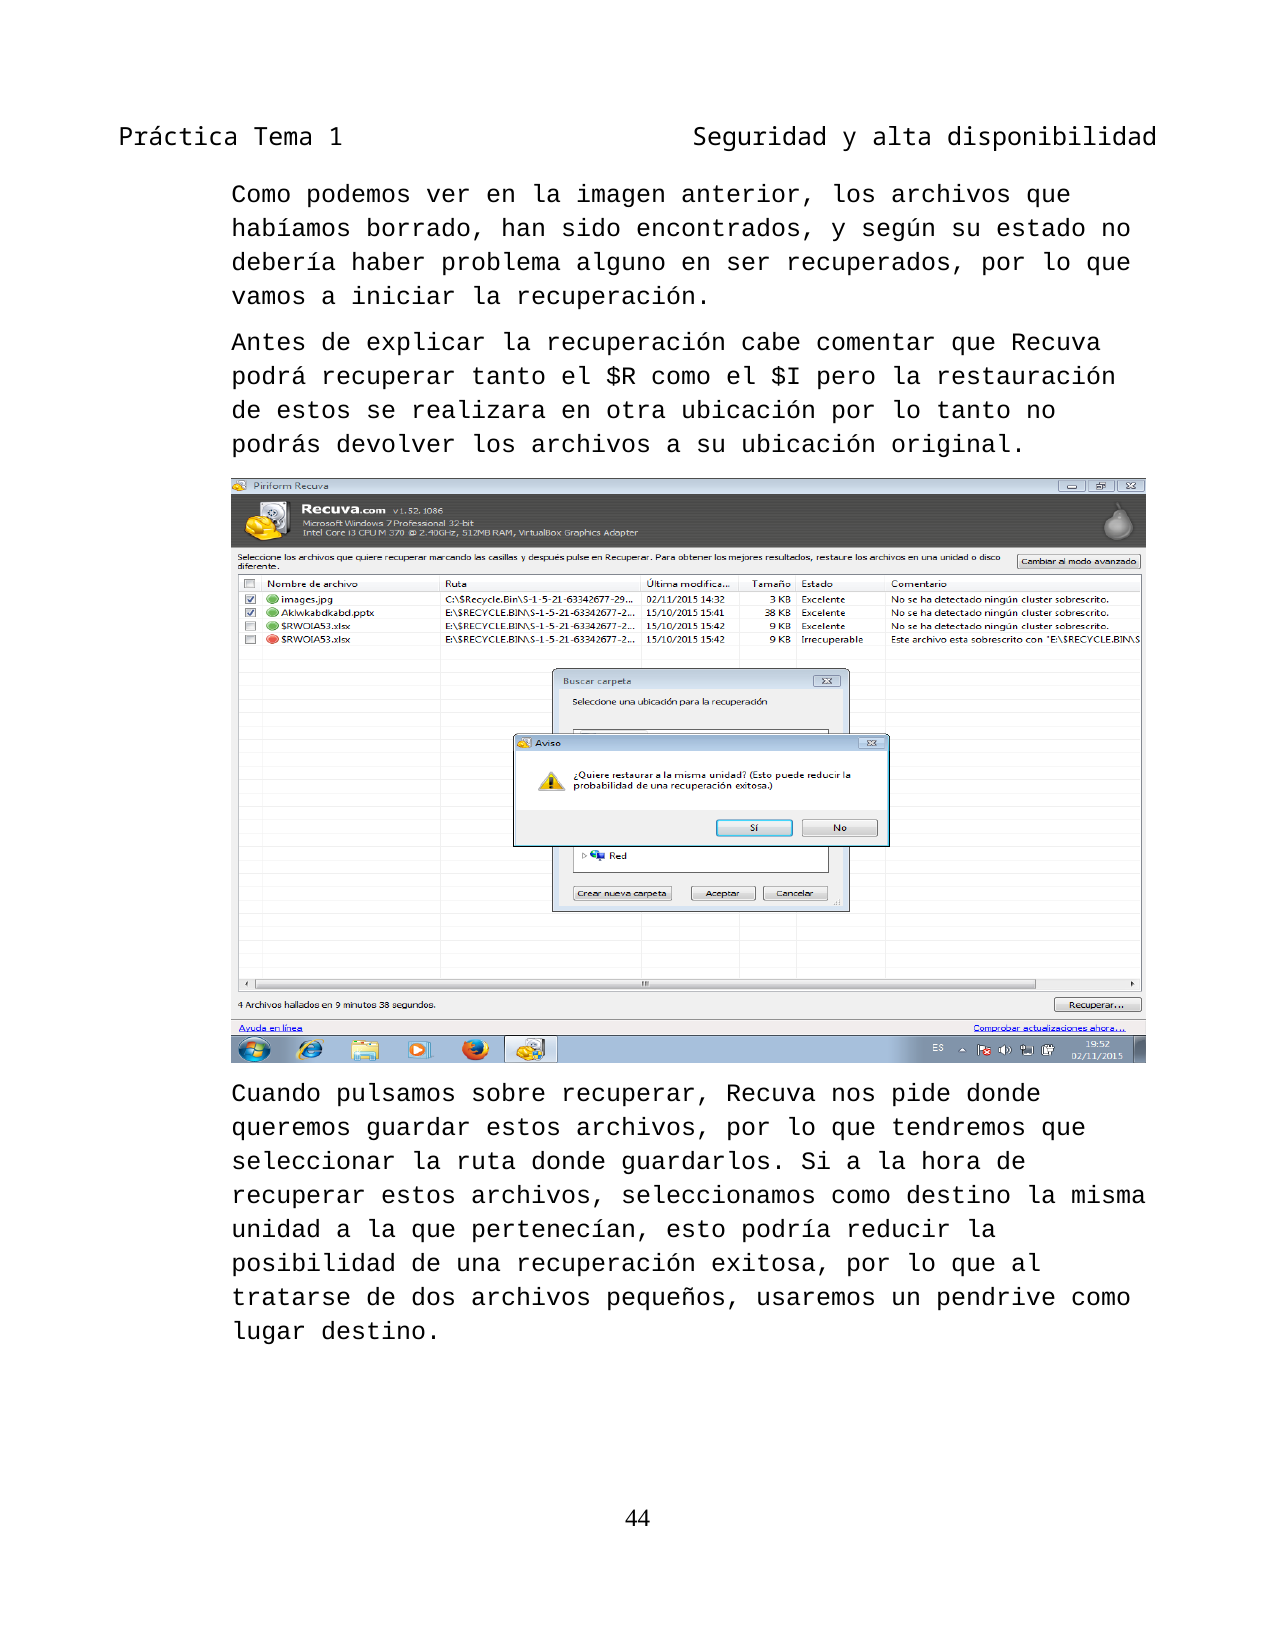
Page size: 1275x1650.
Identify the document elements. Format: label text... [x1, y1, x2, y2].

text Antes de explicar la recuperación cabe comentar que Recuva podrá recuperar tanto el $R como el $I pero la restauración de estos se realizara en otra ubicación por lo tanto no podrás devolver los archivos a su ubicación original. [231, 330, 1157, 460]
text Cuando pulsamos sobre recuperar, Recuva nos pide donde queremos guardar estos archivos, por lo que tendremos que seleccionar la ruta donde guardarlos. Si a la hora de recuperar estos archivos, seleccionamos como destino la misma unidad a la que pertenecían, esto podría reducir la posibilidad de una recuperación exitosa, por lo que al tratarse de dos archivos pequeños, usaremos un pendrive como lugar destino. [231, 1081, 1157, 1347]
text Como podemos ver en la imagen anterior, los archivos que habíamos borrado, han sido encontrados, y según su estado no debería haber problema alguno en ser recuperados, por lo que vamos a iniciar la recuperación. [231, 182, 1157, 312]
picture [231, 478, 1146, 1063]
